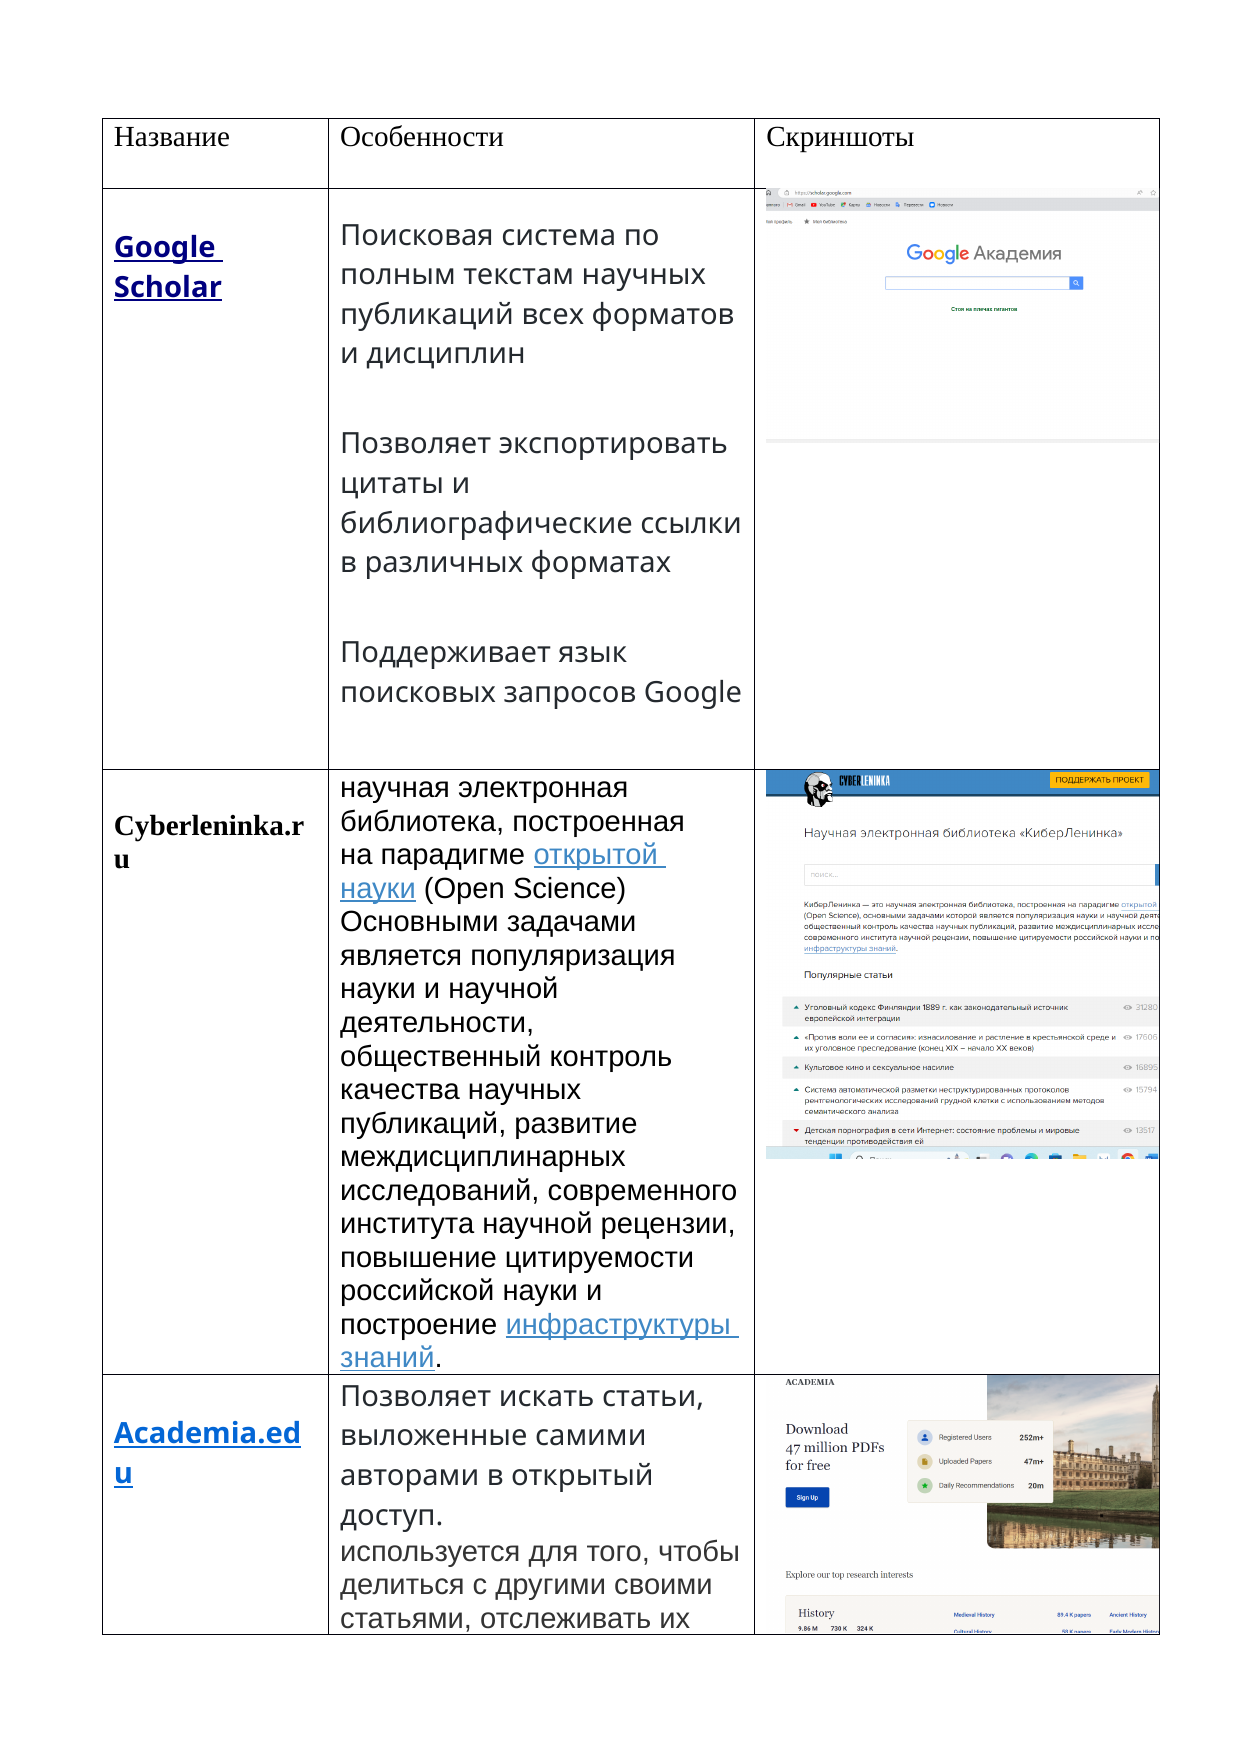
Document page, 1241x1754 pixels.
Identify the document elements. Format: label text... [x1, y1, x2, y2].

picture [766, 1375, 1160, 1633]
table_cell Academia.edu [103, 1375, 328, 1634]
table_cell Cyberleninka.ru [103, 770, 328, 1374]
table_cell [755, 1375, 1159, 1634]
table_header Название [103, 119, 328, 188]
table_header Особенности [329, 119, 754, 188]
table_cell [755, 770, 1159, 1374]
table_cell научная электронная библиотека, построенная на парадигме открытой науки (Open Science) Основными задачами является популяризация науки и научной деятельности, общественный контроль качества научных публикаций, развитие междисциплинарных исследований, современного института научной рецензии, повышение цитируемости российской науки и построение инфраструктуры знаний. [329, 770, 754, 1374]
picture [766, 188, 1160, 443]
table_header Скриншоты [755, 119, 1159, 188]
table_cell Поисковая система по полным текстам научных публикаций всех форматов и дисциплин Позволяет экспортировать цитаты и библиографические ссылки в различных форматах Поддерживает язык поисковых запросов Google [329, 189, 754, 769]
table_cell [755, 189, 1159, 769]
picture [766, 770, 1160, 1159]
table_cell Google Scholar [103, 189, 328, 769]
